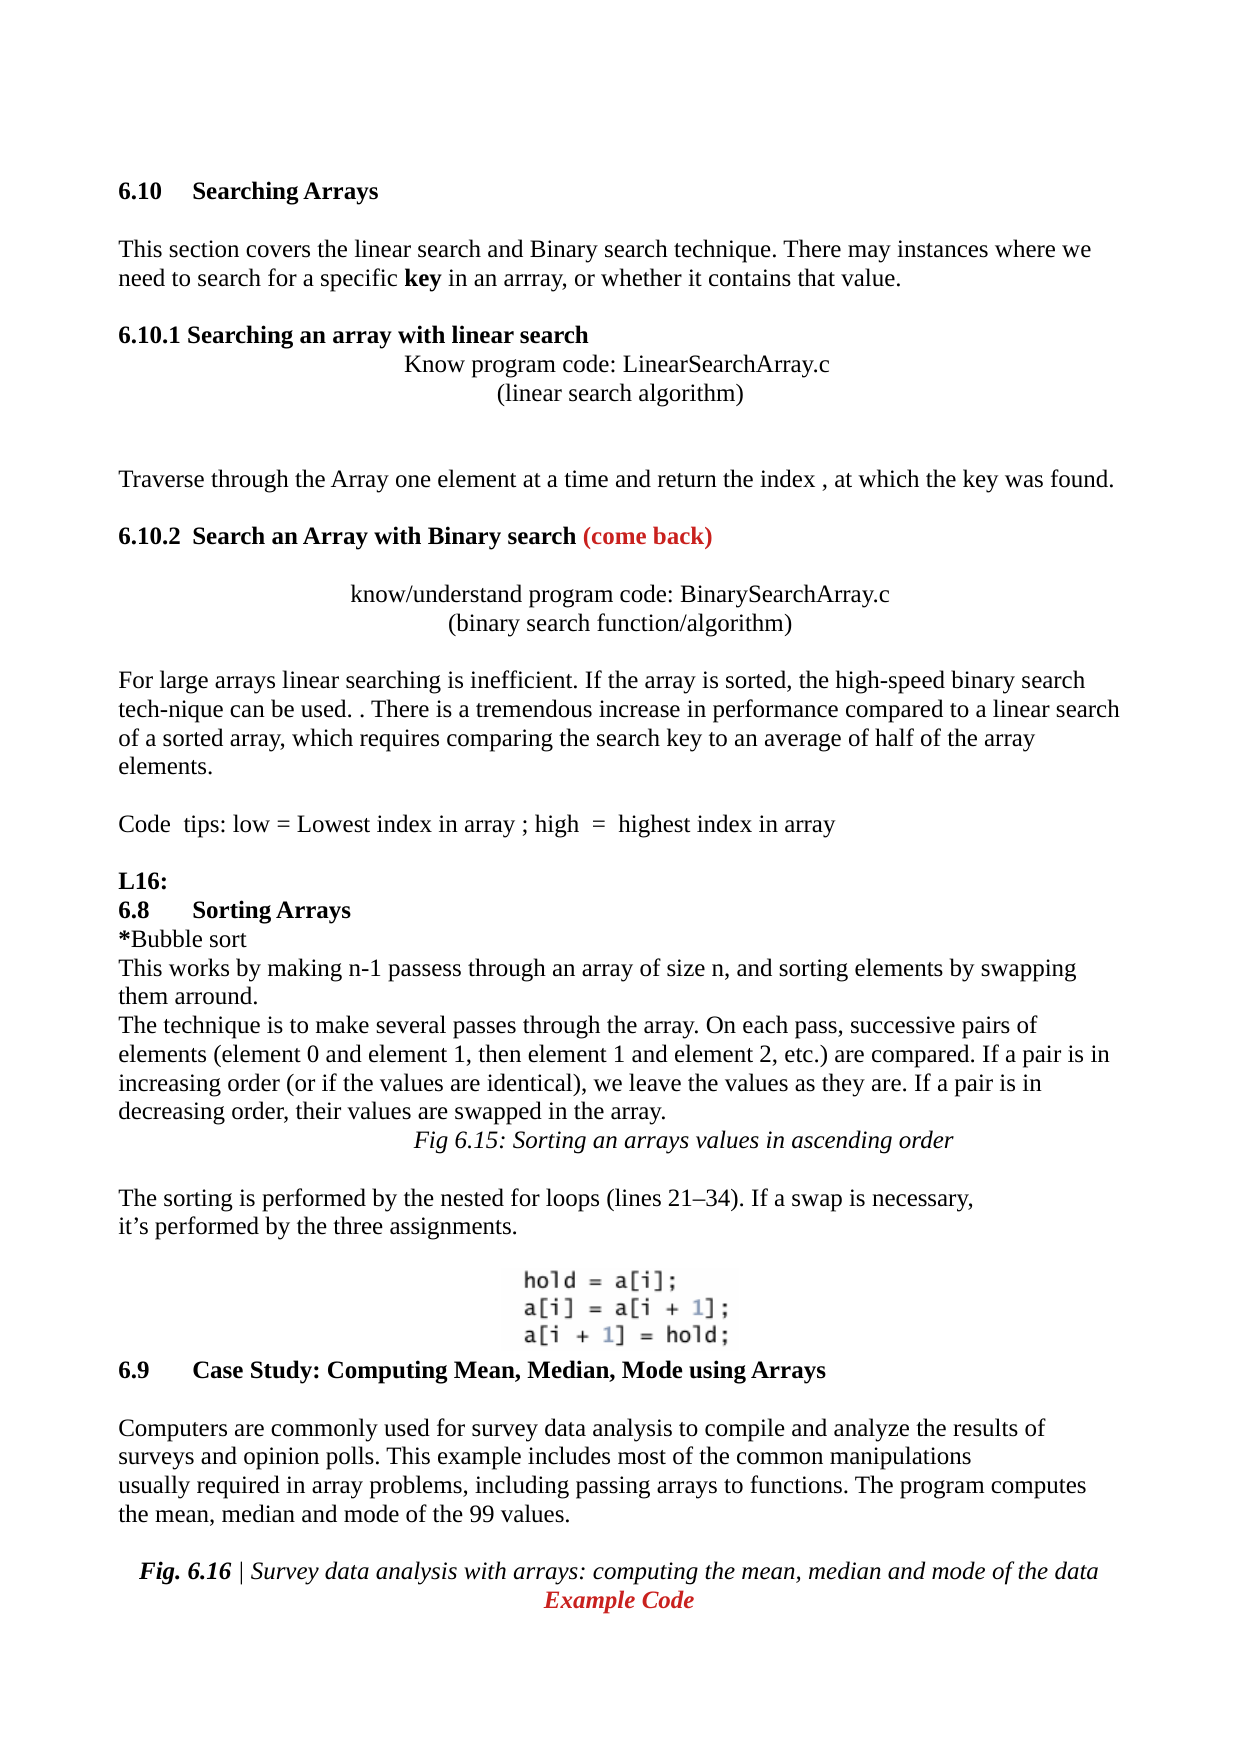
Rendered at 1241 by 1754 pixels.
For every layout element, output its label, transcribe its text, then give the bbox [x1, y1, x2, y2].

text (linear search algorithm) [118, 378, 1122, 406]
text increasing order (or if the values are identical), we leave the values as they are. If a pair is in decreasing order, their values are swapped in the array. [118, 1068, 1122, 1125]
text Traverse through the Array one element at a time and return the index , at which the key was found. [118, 464, 1122, 493]
text (binary search function/algorithm) [118, 608, 1122, 636]
text For large arrays linear searching is inefficient. If the array is sorted, the high-speed binary search tech-nique can be used. . There is a tremendous increase in performance compared to a linear search of a sorted array, which requires comparing the search key to an average of half of the array elements. [118, 665, 1122, 780]
text *Bubble sort [118, 924, 1122, 953]
text Example Code [118, 1585, 1122, 1614]
text 6.8 Sorting Arrays [118, 895, 1122, 924]
text The sorting is performed by the nested for loops (lines 21–34). If a swap is necessary, [118, 1183, 1122, 1211]
text Fig 6.15: Sorting an arrays values in ascending order [118, 1125, 1122, 1154]
text This section covers the linear search and Binary search technique. There may instances where we need to search for a specific key in an arrray, or whether it contains that value. [118, 234, 1122, 291]
text 6.10.1 Searching an array with linear search [118, 320, 1122, 349]
text The technique is to make several passes through the array. On each pass, successive pairs of elements (element 0 and element 1, then element 1 and element 2, etc.) are compared. If a pair is in [118, 1010, 1122, 1068]
text it’s performed by the three assignments. [118, 1211, 1122, 1240]
text This works by making n-1 passess through an array of size n, and sorting elements by swapping them arround. [118, 953, 1122, 1010]
text usually required in array problems, including passing arrays to functions. The program computes the mean, median and mode of the 99 values. [118, 1470, 1122, 1528]
text Code tips: low = Lowest index in array ; high = highest index in array [118, 809, 1122, 838]
text 6.10 Searching Arrays [118, 176, 1122, 205]
text Fig. 6.16 | Survey data analysis with arrays: computing the mean, median and mode of the data [118, 1556, 1122, 1585]
text Computers are commonly used for survey data analysis to compile and analyze the results of surveys and opinion polls. This example includes most of the common manipulations [118, 1413, 1122, 1470]
text Know program code: LinearSearchArray.c [118, 349, 1122, 378]
text 6.10.2 Search an Array with Binary search (come back) [118, 521, 1122, 550]
picture [501, 1268, 739, 1351]
text L16: [118, 866, 1122, 895]
text 6.9 Case Study: Computing Mean, Median, Mode using Arrays [118, 1355, 1122, 1384]
text know/understand program code: BinarySearchArray.c [118, 579, 1122, 608]
